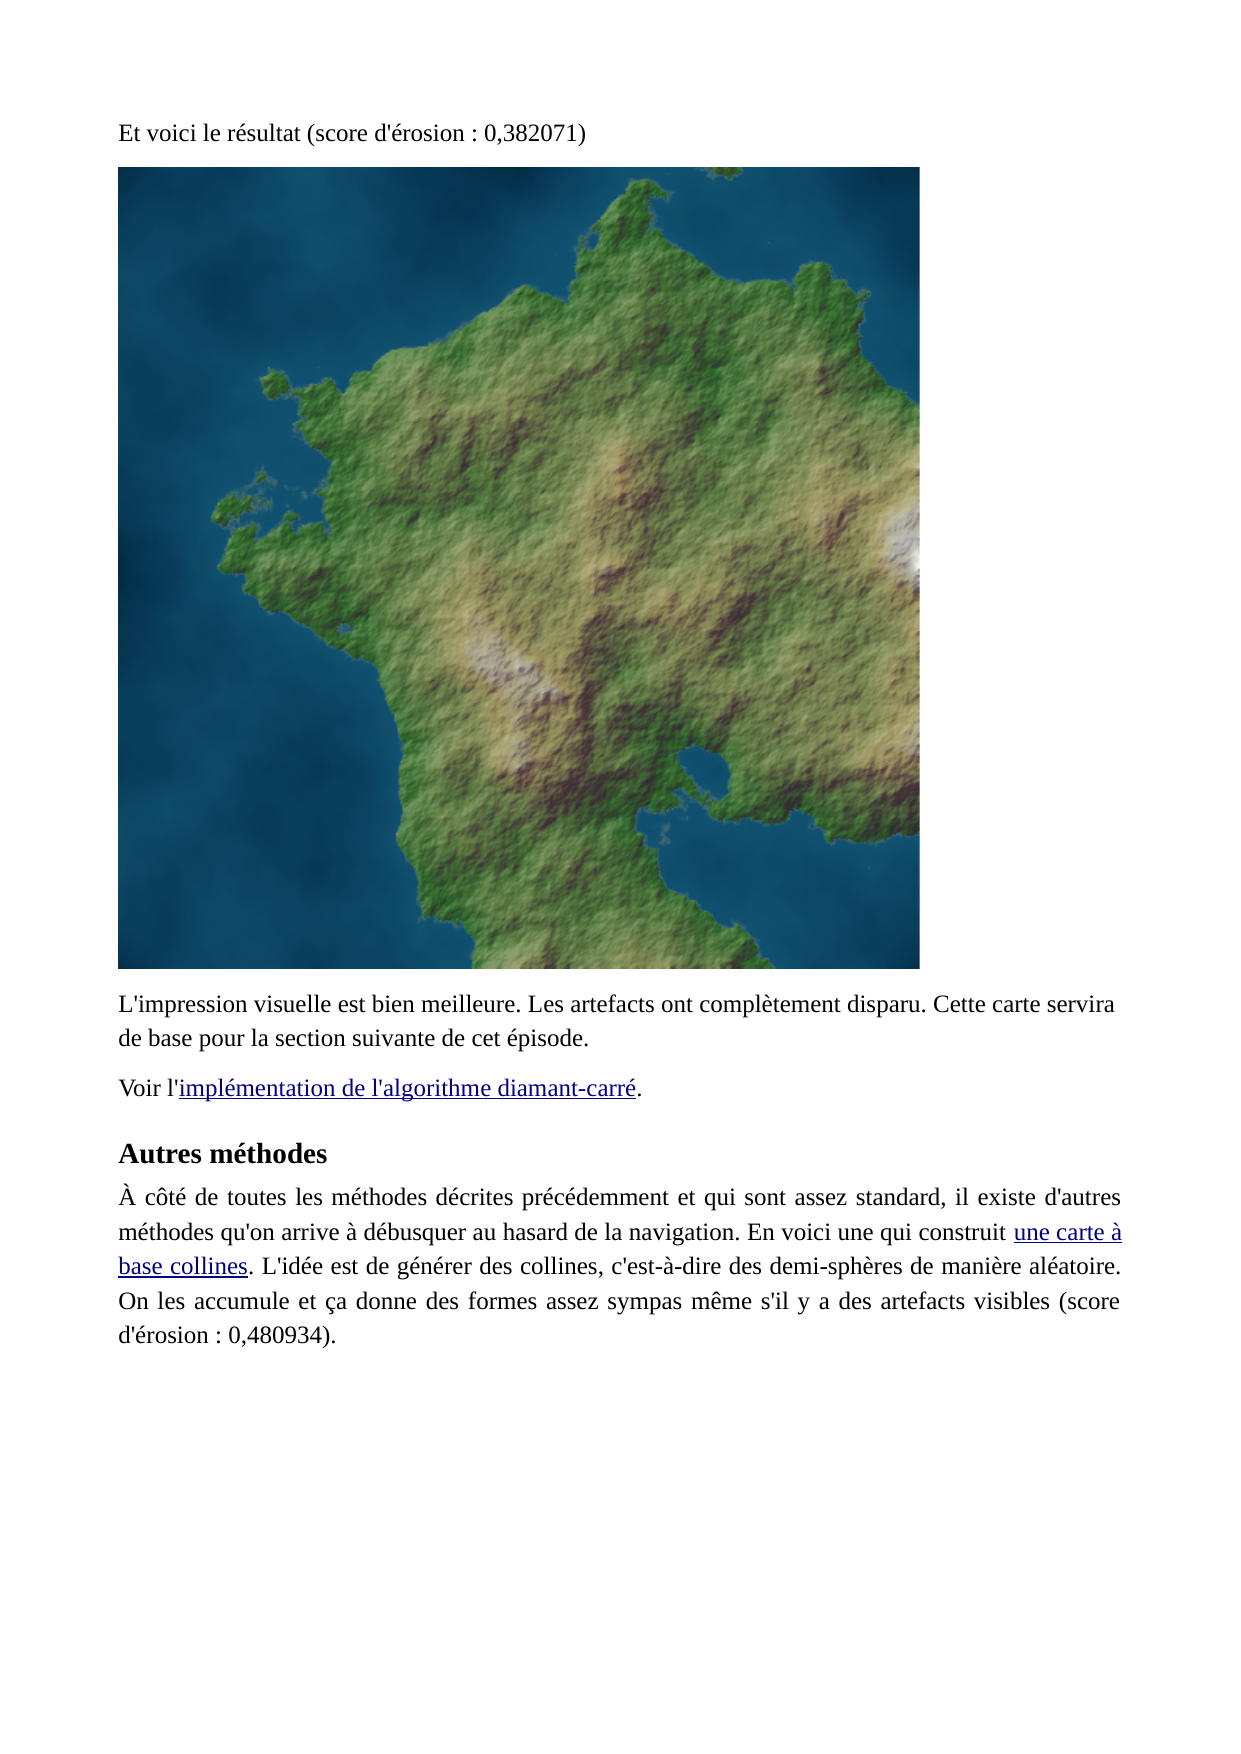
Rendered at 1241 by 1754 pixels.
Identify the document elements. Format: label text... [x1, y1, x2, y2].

text À côté de toutes les méthodes décrites précédemment et qui sont assez standard, il existe d'autres méthodes qu'on arrive à débusquer au hasard de la navigation. En voici une qui construit une carte à base collines. L'idée est de générer des collines, c'est-à-dire des demi-sphères de manière aléatoire. On les accumule et ça donne des formes assez sympas même s'il y a des artefacts visibles (score d'érosion : 0,480934). [118, 1182, 1122, 1349]
subtitle Autres méthodes [118, 1136, 1122, 1170]
picture [118, 167, 920, 969]
text Et voici le résultat (score d'érosion : 0,382071) [118, 118, 1122, 147]
text Voir l'implémentation de l'algorithme diamant-carré. [118, 1073, 1122, 1101]
text L'impression visuelle est bien meilleure. Les artefacts ont complètement disparu. Cette carte servira de base pour la section suivante de cet épisode. [118, 989, 1122, 1052]
